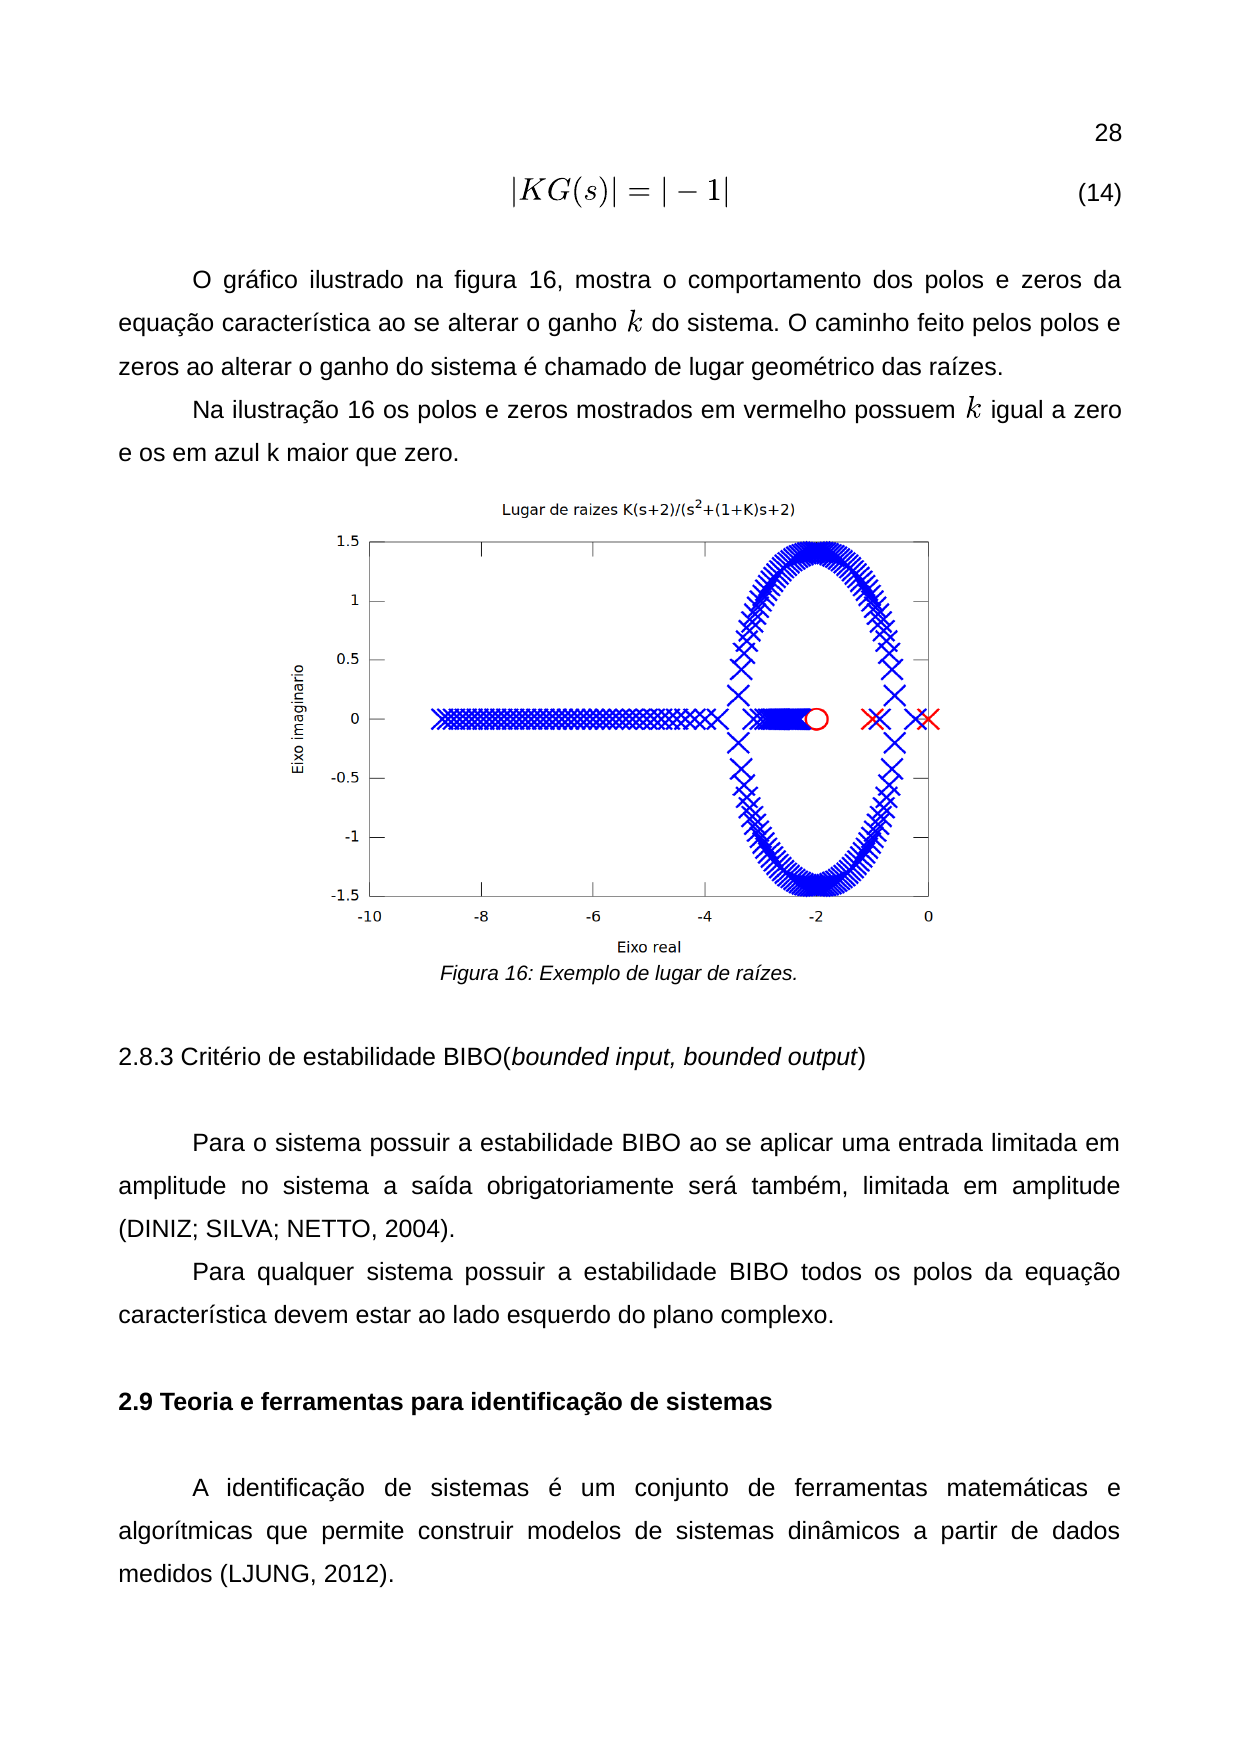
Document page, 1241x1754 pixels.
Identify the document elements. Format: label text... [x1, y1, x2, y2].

text A identificação de sistemas é um conjunto de ferramentas matemáticas e algorítmicas que permite construir modelos de sistemas dinâmicos a partir de dados medidos (LJUNG, 2012). [118, 1473, 1122, 1588]
text O gráfico ilustrado na figura 16, mostra o comportamento dos polos e zeros da equação característica ao se alterar o ganho do sistema. O caminho feito pelos polos e zeros ao alterar o ganho do sistema é chamado de lugar geométrico das raízes. [118, 265, 1122, 380]
text Na ilustração 16 os polos e zeros mostrados em vermelho possuem igual a zero e os em azul k maior que zero. [118, 394, 1122, 466]
text Figura 16: Exemplo de lugar de raízes. [284, 961, 956, 984]
text Para o sistema possuir a estabilidade BIBO ao se aplicar uma entrada limitada em amplitude no sistema a saída obrigatoriamente será também, limitada em amplitude (DINIZ; SILVA; NETTO, 2004). [118, 1128, 1122, 1243]
subtitle 2.9 Teoria e ferramentas para identificação de sistemas [118, 1387, 1122, 1416]
text (14) [731, 176, 1122, 208]
picture [284, 480, 957, 961]
text [118, 176, 509, 208]
subtitle 2.8.3 Critério de estabilidade BIBO(bounded input, bounded output) [118, 1042, 1122, 1071]
text Para qualquer sistema possuir a estabilidade BIBO todos os polos da equação característica devem estar ao lado esquerdo do plano complexo. [118, 1257, 1122, 1329]
